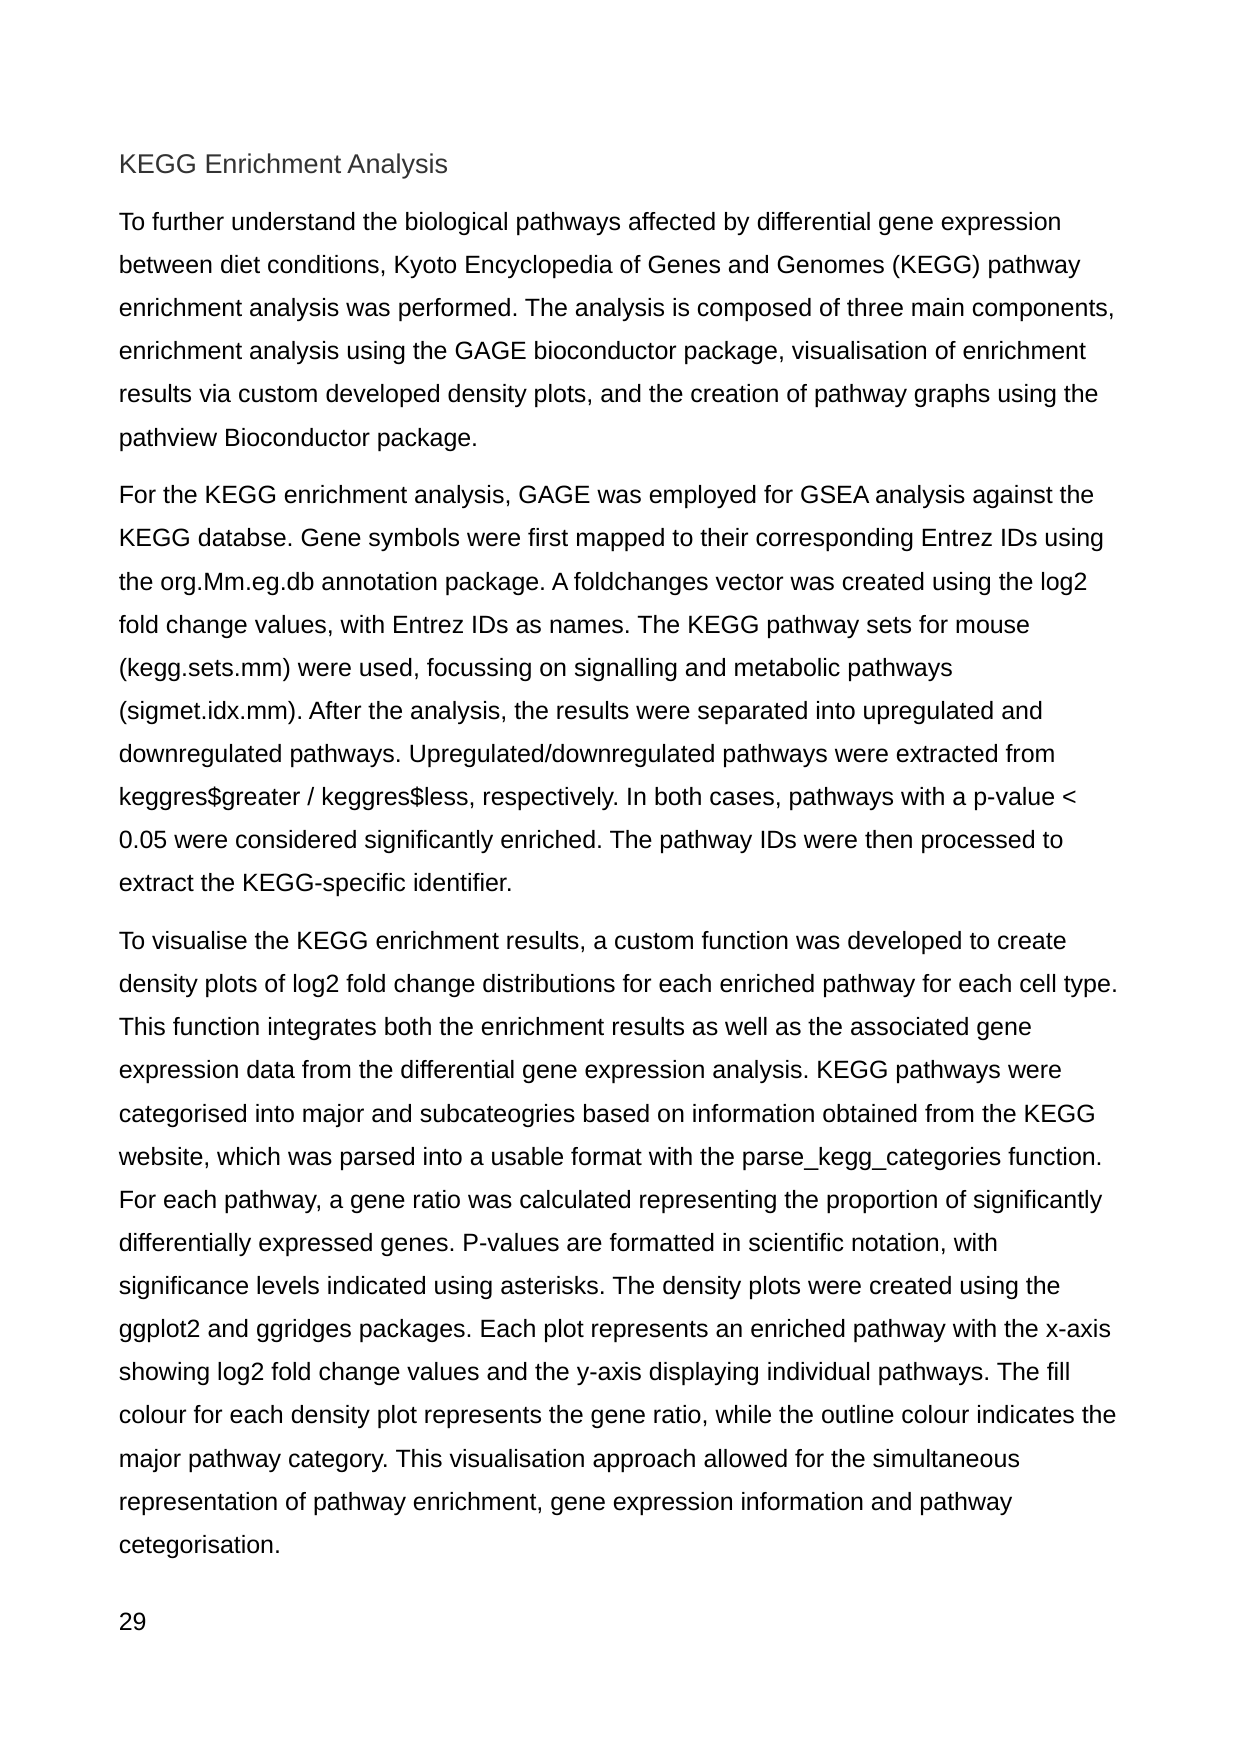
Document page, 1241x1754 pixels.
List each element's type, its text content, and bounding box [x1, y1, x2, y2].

subtitle KEGG Enrichment Analysis [118, 148, 1122, 179]
text For the KEGG enrichment analysis, GAGE was employed for GSEA analysis against the KEGG databse. Gene symbols were first mapped to their corresponding Entrez IDs using the org.Mm.eg.db annotation package. A foldchanges vector was created using the log2 fold change values, with Entrez IDs as names. The KEGG pathway sets for mouse (kegg.sets.mm) were used, focussing on signalling and metabolic pathways (sigmet.idx.mm). After the analysis, the results were separated into upregulated and downregulated pathways. Upregulated/downregulated pathways were extracted from keggres$greater / keggres$less, respectively. In both cases, pathways with a p-value < 0.05 were considered significantly enriched. The pathway IDs were then processed to extract the KEGG-specific identifier. [118, 480, 1122, 897]
text To visualise the KEGG enrichment results, a custom function was developed to create density plots of log2 fold change distributions for each enriched pathway for each cell type. This function integrates both the enrichment results as well as the associated gene expression data from the differential gene expression analysis. KEGG pathways were categorised into major and subcateogries based on information obtained from the KEGG website, which was parsed into a usable format with the parse_kegg_categories function. For each pathway, a gene ratio was calculated representing the proportion of significantly differentially expressed genes. P-values are formatted in scientific notation, with significance levels indicated using asterisks. The density plots were created using the ggplot2 and ggridges packages. Each plot represents an enriched pathway with the x-axis showing log2 fold change values and the y-axis displaying individual pathways. The fill colour for each density plot represents the gene ratio, while the outline colour indicates the major pathway category. This visualisation approach allowed for the simultaneous representation of pathway enrichment, gene expression information and pathway cetegorisation. [118, 926, 1122, 1559]
text To further understand the biological pathways affected by differential gene expression between diet conditions, Kyoto Encyclopedia of Genes and Genomes (KEGG) pathway enrichment analysis was performed. The analysis is composed of three main components, enrichment analysis using the GAGE bioconductor package, visualisation of enrichment results via custom developed density plots, and the creation of pathway graphs using the pathview Bioconductor package. [118, 207, 1122, 451]
